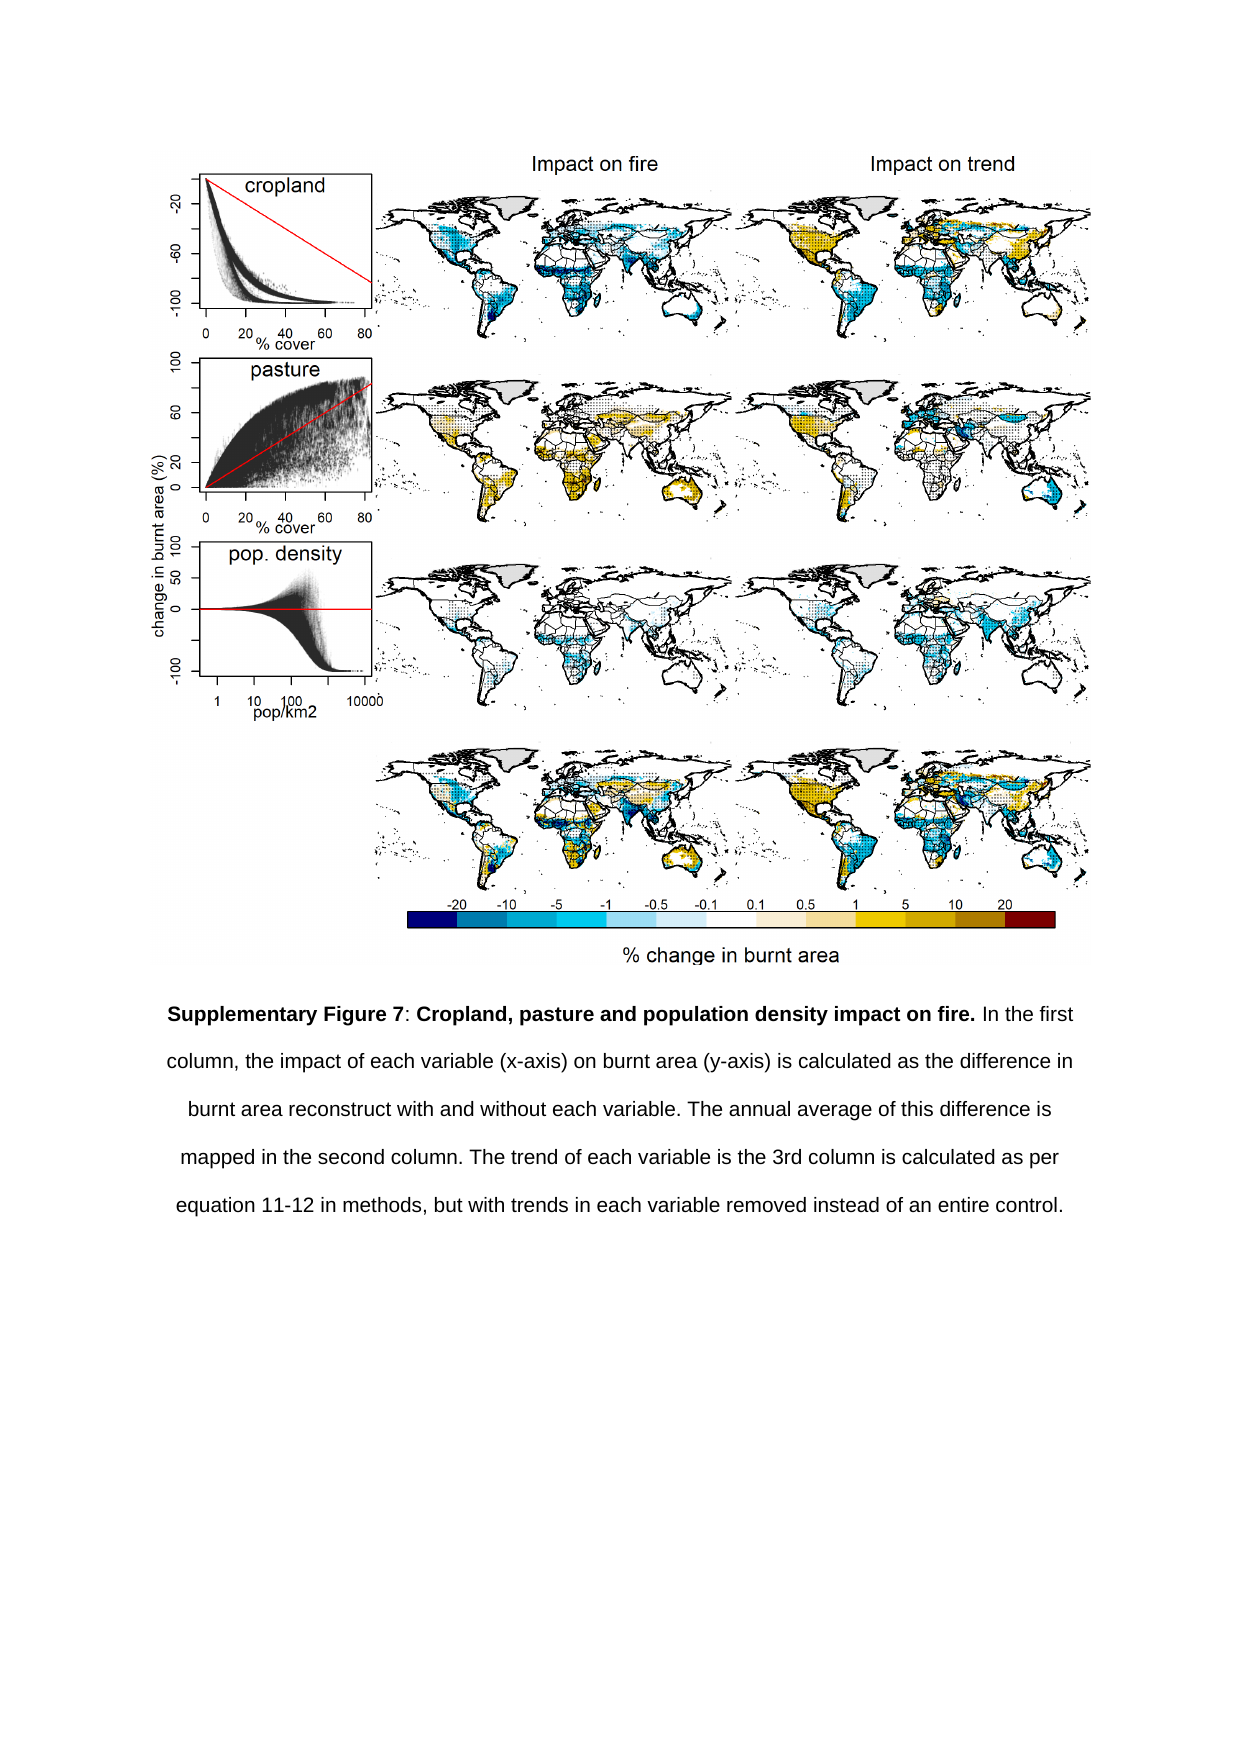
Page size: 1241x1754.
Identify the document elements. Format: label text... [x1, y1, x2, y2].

text Supplementary Figure 7: Cropland, pasture and population density impact on fire. In the first column, the impact of each variable (x-axis) on burnt area (y-axis) is calculated as the difference in burnt area reconstruct with and without each variable. The annual average of this difference is mapped in the second column. The trend of each variable is the 3rd column is calculated as per equation 11-12 in methods, but with trends in each variable removed instead of an entire control. [150, 1001, 1090, 1217]
picture [150, 150, 1091, 965]
